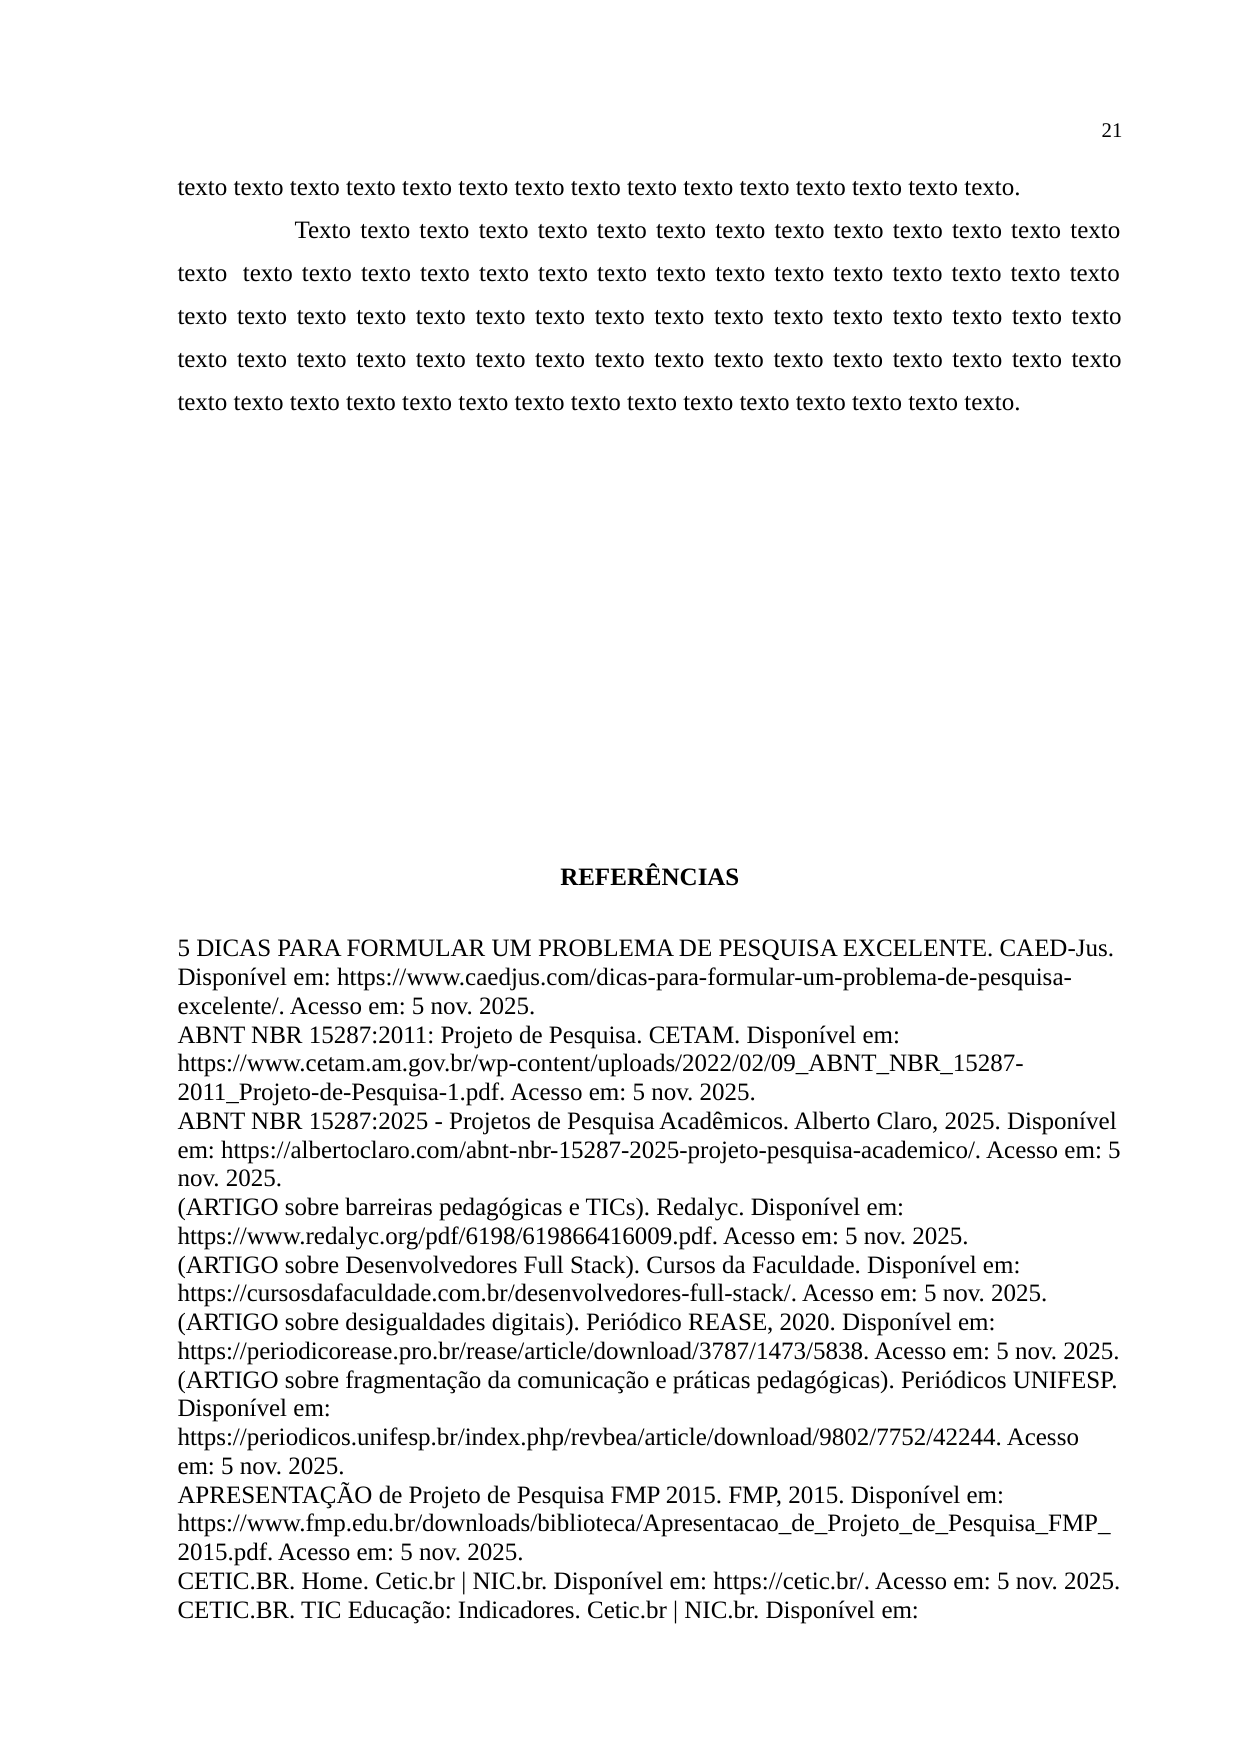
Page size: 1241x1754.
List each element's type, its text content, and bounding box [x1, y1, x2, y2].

text REFERÊNCIAS [177, 862, 1122, 890]
text Texto texto texto texto texto texto texto texto texto texto texto texto texto texto texto texto texto texto texto texto texto texto texto texto texto texto texto texto texto texto texto texto texto texto texto texto texto texto texto texto texto texto texto texto texto texto texto texto texto texto texto texto texto texto texto texto texto texto texto texto texto texto texto texto texto texto texto texto texto texto texto texto texto texto texto texto texto. [177, 215, 1122, 416]
text (ARTIGO sobre fragmentação da comunicação e práticas pedagógicas). Periódicos UNIFESP. Disponível em: https://periodicos.unifesp.br/index.php/revbea/article/download/9802/7752/42244. Acesso em: 5 nov. 2025. [177, 1365, 1122, 1480]
text (ARTIGO sobre Desenvolvedores Full Stack). Cursos da Faculdade. Disponível em: https://cursosdafaculdade.com.br/desenvolvedores-full-stack/. Acesso em: 5 nov. 2025. [177, 1250, 1122, 1307]
text ABNT NBR 15287:2025 - Projetos de Pesquisa Acadêmicos. Alberto Claro, 2025. Disponível em: https://albertoclaro.com/abnt-nbr-15287-2025-projeto-pesquisa-academico/. Acesso em: 5 nov. 2025. [177, 1106, 1122, 1192]
text CETIC.BR. Home. Cetic.br | NIC.br. Disponível em: https://cetic.br/. Acesso em: 5 nov. 2025. [177, 1566, 1122, 1595]
text (ARTIGO sobre desigualdades digitais). Periódico REASE, 2020. Disponível em: https://periodicorease.pro.br/rease/article/download/3787/1473/5838. Acesso em: 5 nov. 2025. [177, 1307, 1122, 1365]
text ABNT NBR 15287:2011: Projeto de Pesquisa. CETAM. Disponível em: https://www.cetam.am.gov.br/wp-content/uploads/2022/02/09_ABNT_NBR_15287-2011_Projeto-de-Pesquisa-1.pdf. Acesso em: 5 nov. 2025. [177, 1020, 1122, 1106]
text (ARTIGO sobre barreiras pedagógicas e TICs). Redalyc. Disponível em: https://www.redalyc.org/pdf/6198/619866416009.pdf. Acesso em: 5 nov. 2025. [177, 1192, 1122, 1250]
text texto texto texto texto texto texto texto texto texto texto texto texto texto texto texto. [177, 172, 1122, 200]
text 5 DICAS PARA FORMULAR UM PROBLEMA DE PESQUISA EXCELENTE. CAED-Jus. Disponível em: https://www.caedjus.com/dicas-para-formular-um-problema-de-pesquisa-excelente/. Acesso em: 5 nov. 2025. [177, 933, 1122, 1020]
text APRESENTAÇÃO de Projeto de Pesquisa FMP 2015. FMP, 2015. Disponível em: https://www.fmp.edu.br/downloads/biblioteca/Apresentacao_de_Projeto_de_Pesquisa_FMP_2015.pdf. Acesso em: 5 nov. 2025. [177, 1480, 1122, 1566]
text CETIC.BR. TIC Educação: Indicadores. Cetic.br | NIC.br. Disponível em: [177, 1595, 1122, 1623]
